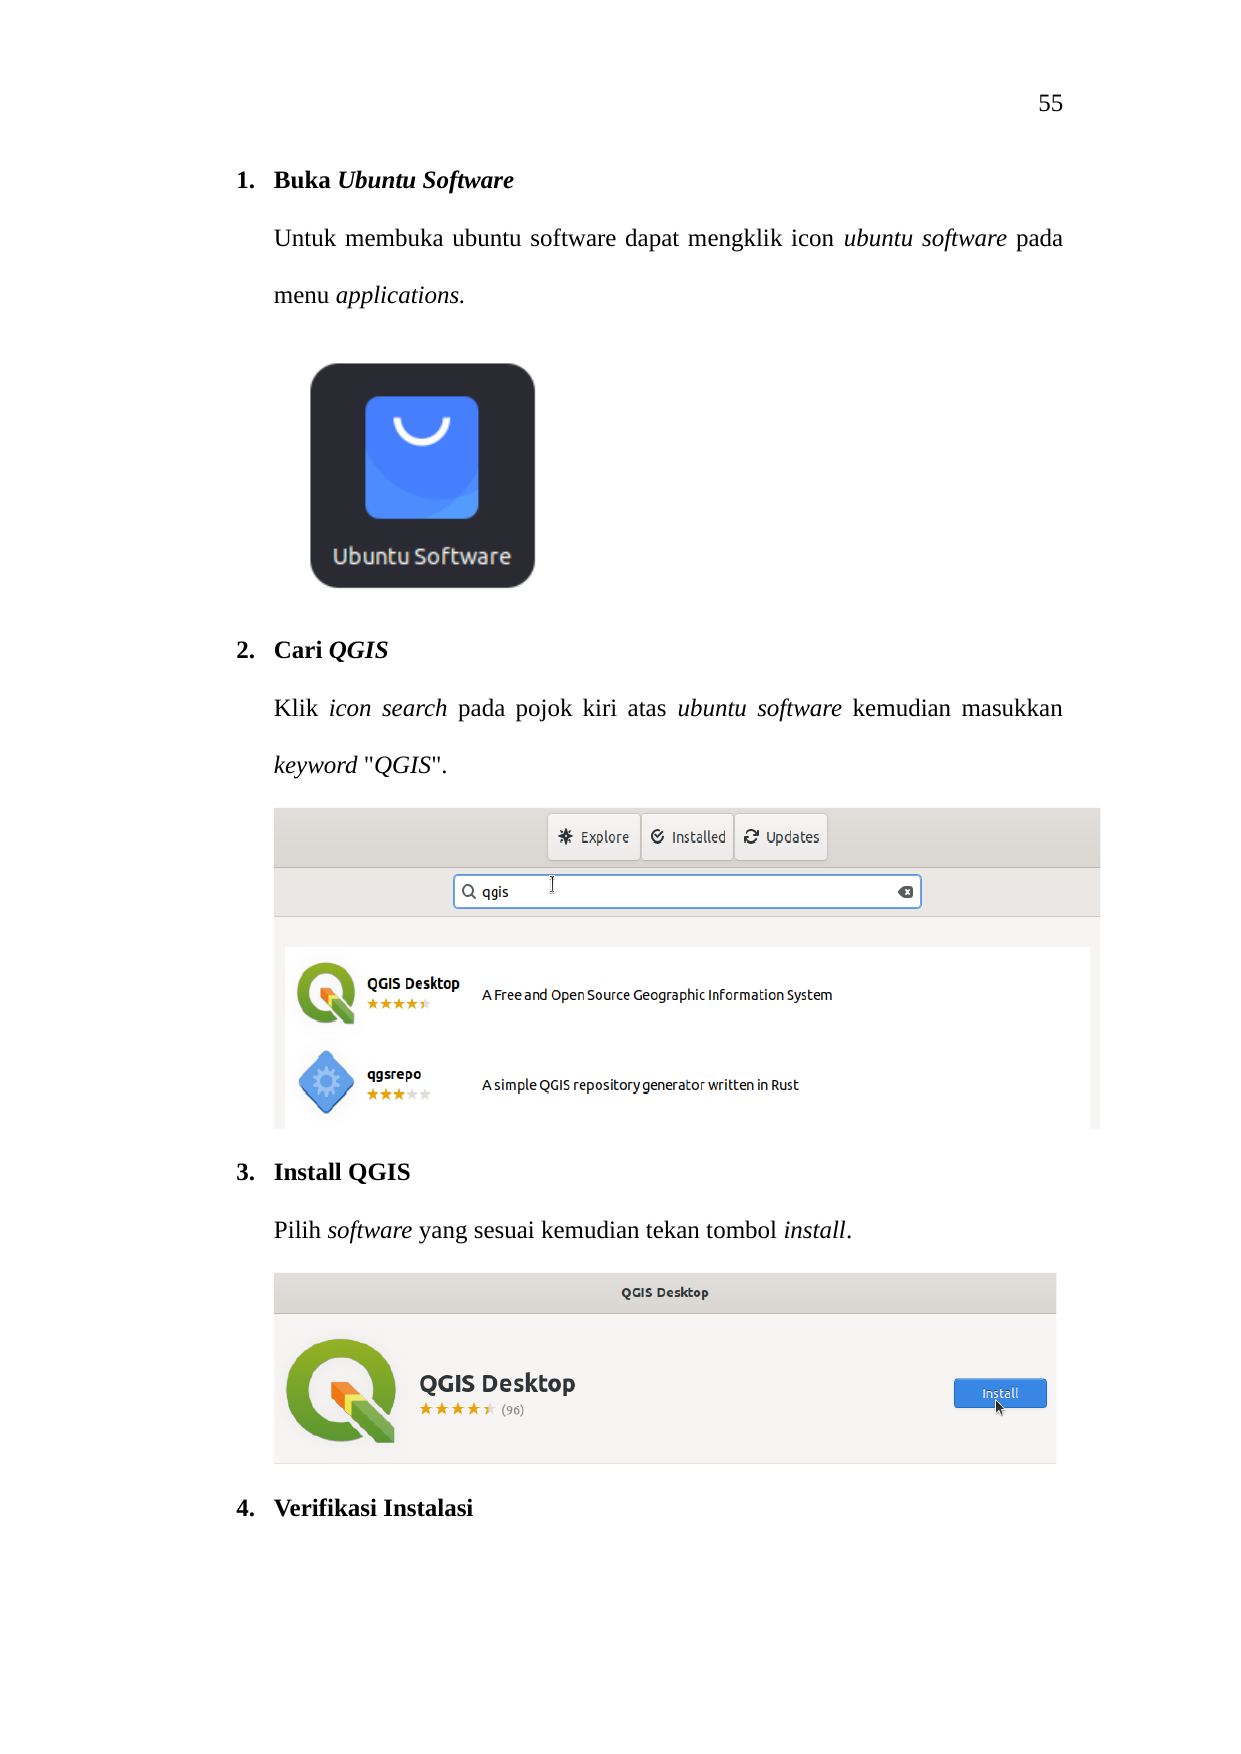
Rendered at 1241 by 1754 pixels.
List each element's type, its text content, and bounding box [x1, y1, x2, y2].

picture [273, 1272, 1057, 1464]
picture [273, 337, 576, 607]
list Klik icon search pada pojok kiri atas ubuntu software kemudian masukkan keyword "QGIS". [236, 693, 1063, 779]
picture [273, 807, 1101, 1129]
list Untuk membuka ubuntu software dapat mengklik icon ubuntu software pada menu applications. [236, 223, 1063, 309]
list Buka Ubuntu Software [236, 165, 1063, 194]
list Install QGIS [236, 1157, 1063, 1186]
list Cari QGIS [236, 635, 1063, 664]
list Pilih software yang sesuai kemudian tekan tombol install. [236, 1215, 1063, 1244]
list Verifikasi Instalasi [236, 1493, 1063, 1522]
